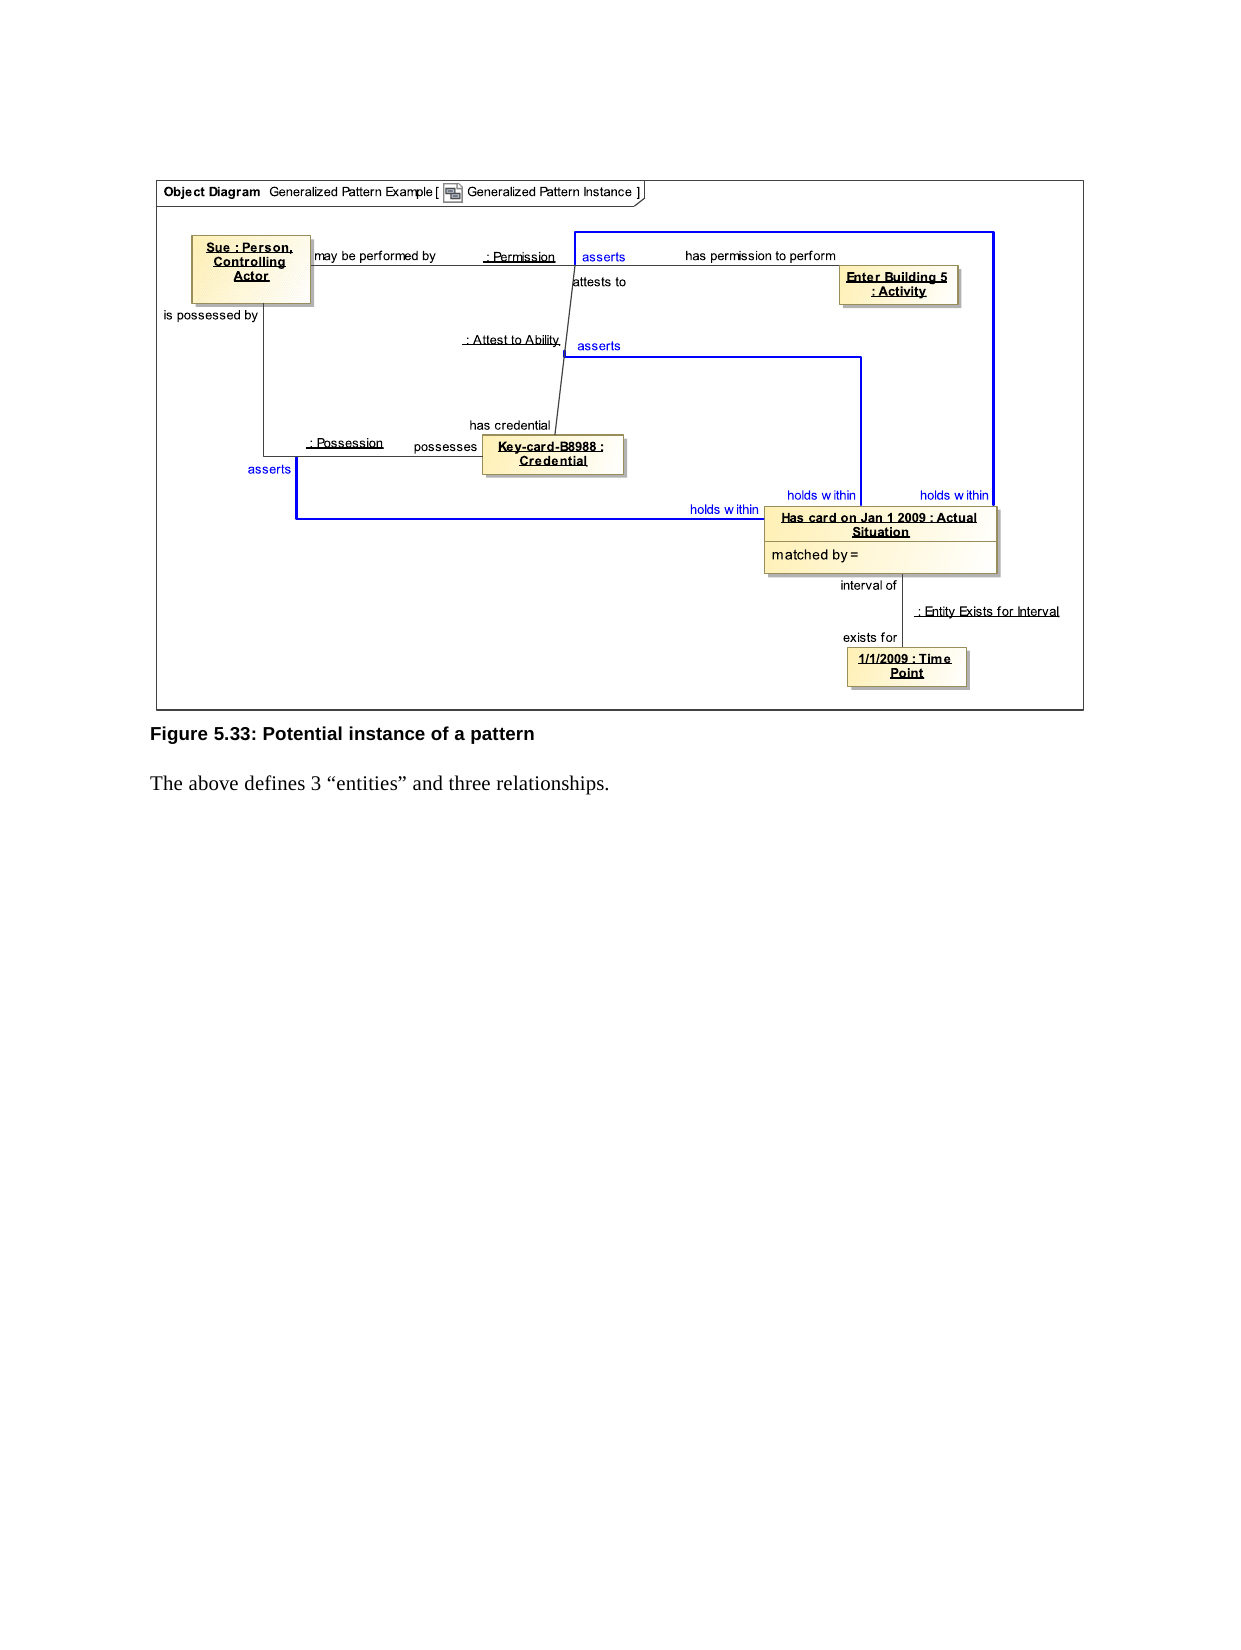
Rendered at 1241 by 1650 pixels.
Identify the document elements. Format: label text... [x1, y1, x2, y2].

text Figure 5.33: Potential instance of a pattern [150, 716, 1090, 744]
text [150, 150, 1090, 174]
text The above defines 3 “entities” and three relationships. [150, 744, 1090, 795]
